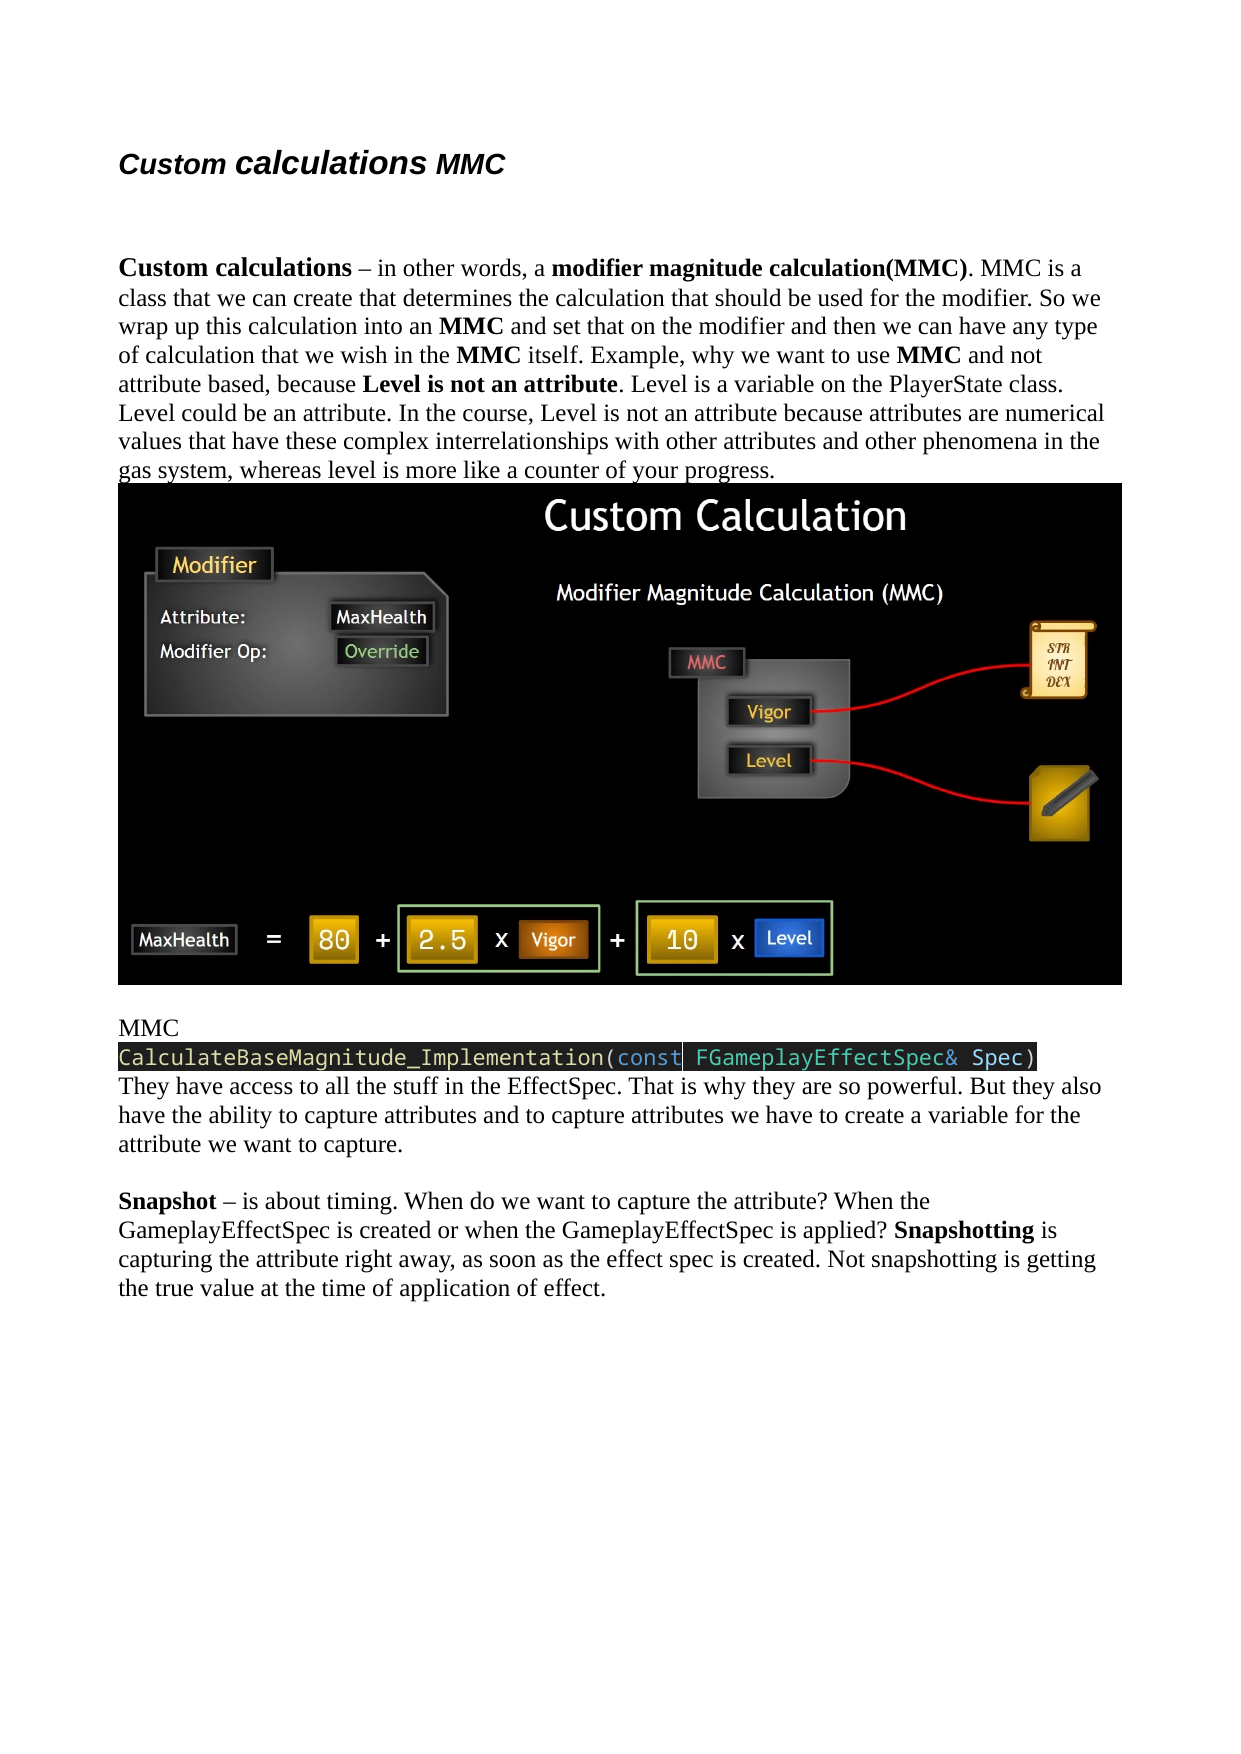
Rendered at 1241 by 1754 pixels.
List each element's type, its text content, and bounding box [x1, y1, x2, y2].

picture [118, 483, 1122, 985]
text Custom calculations – in other words, a modifier magnitude calculation(MMC). MMC is a class that we can create that determines the calculation that should be used for the modifier. So we wrap up this calculation into an MMC and set that on the modifier and then we can have any type of calculation that we wish in the MMC itself. Example, why we want to use MMC and not attribute based, because Level is not an attribute. Level is a variable on the PlayerState class. Level could be an attribute. In the course, Level is not an attribute because attributes are numerical values that have these complex interrelationships with other attributes and other phenomena in the gas system, whereas level is more like a counter of your progress. [118, 252, 1122, 483]
text MMC [118, 1013, 1122, 1042]
text CalculateBaseMagnitude_Implementation(const FGameplayEffectSpec& Spec) [118, 1042, 1122, 1071]
text They have access to all the stuff in the EffectSpec. That is why they are so powerful. But they also have the ability to capture attributes and to capture attributes we have to create a variable for the attribute we want to capture. [118, 1071, 1122, 1158]
text Snapshot – is about timing. When do we want to capture the attribute? When the GameplayEffectSpec is created or when the GameplayEffectSpec is applied? Snapshotting is capturing the attribute right away, as soon as the effect spec is created. Not snapshotting is getting the true value at the time of application of effect. [118, 1186, 1122, 1301]
subtitle Custom calculations MMC [118, 143, 1122, 182]
